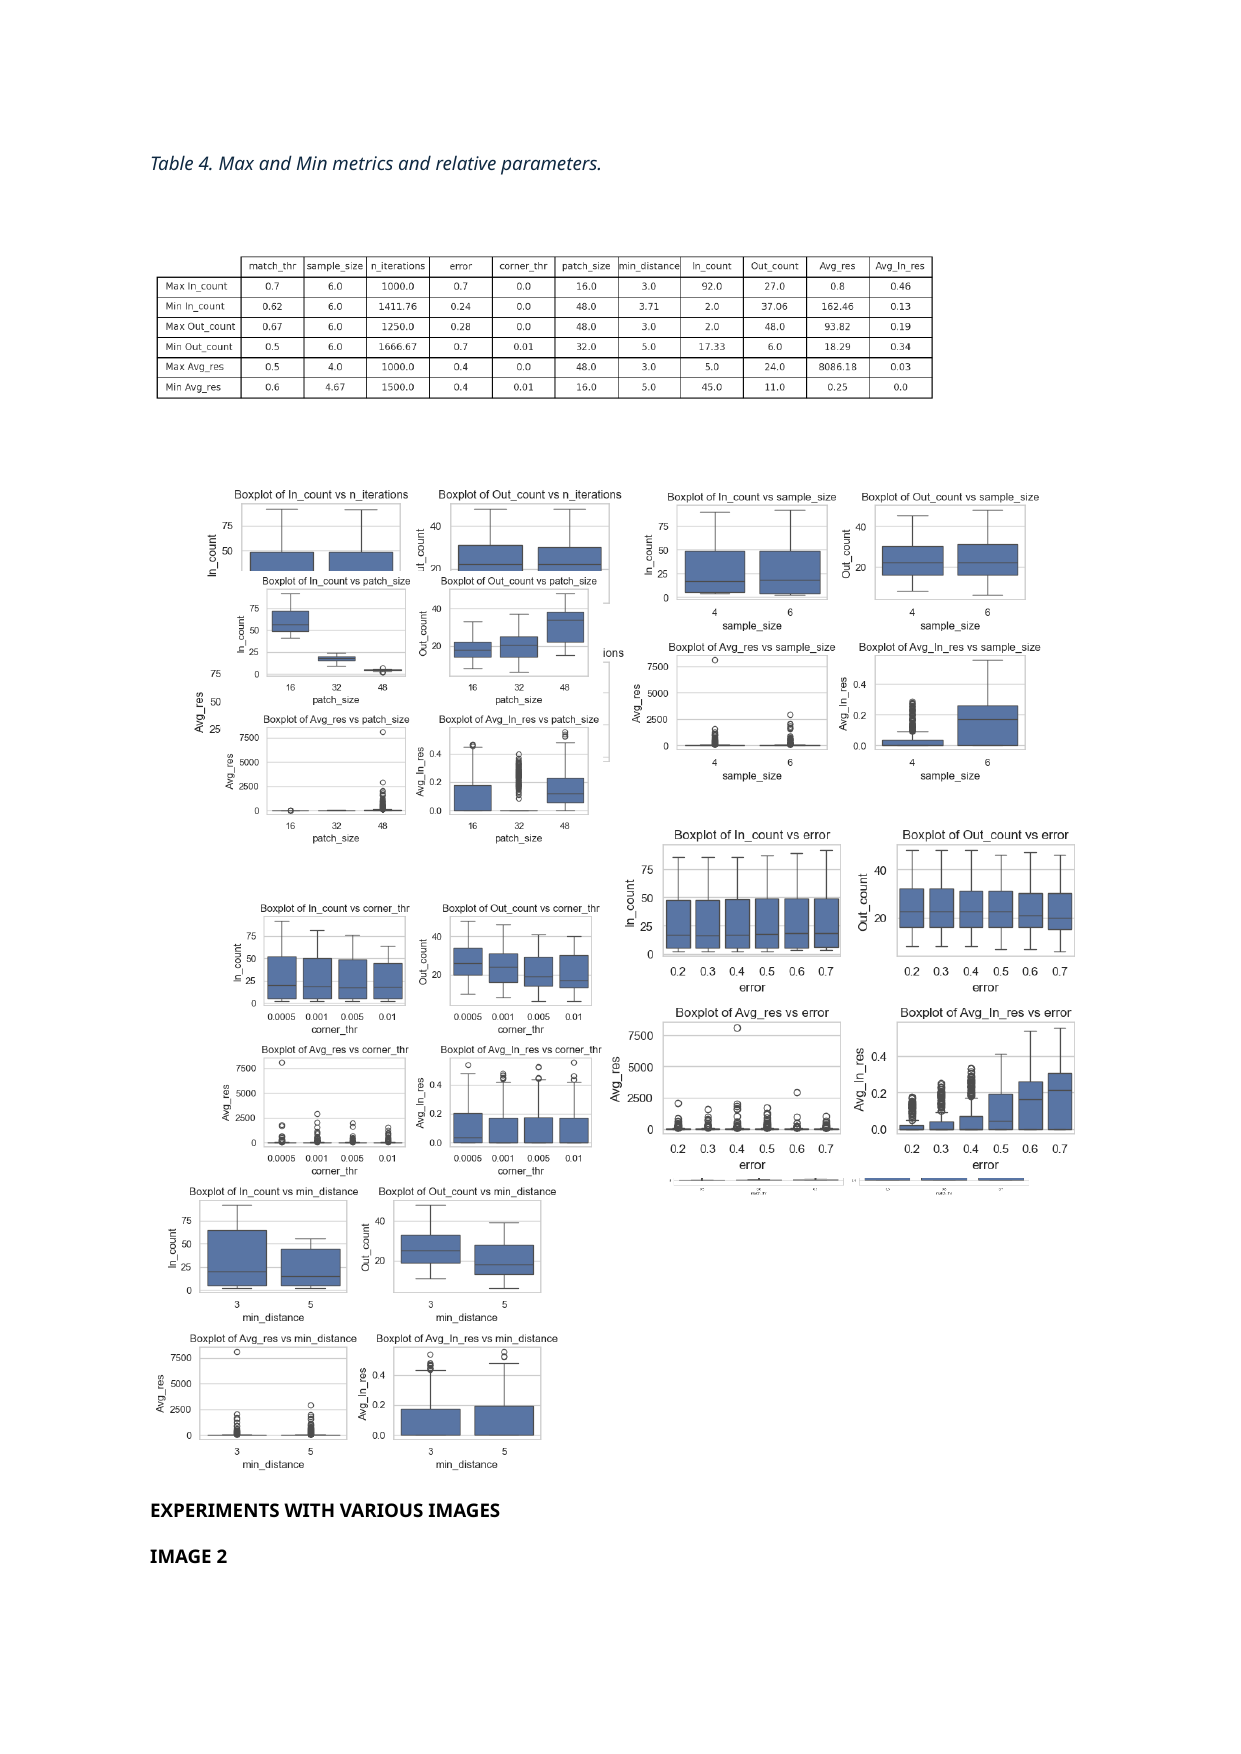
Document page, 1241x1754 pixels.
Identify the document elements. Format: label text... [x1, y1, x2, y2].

text EXPERIMENTS WITH VARIOUS IMAGES [150, 1497, 1090, 1523]
text Table 4. Max and Min metrics and relative parameters. [150, 150, 1090, 176]
text IMAGE 2 [150, 1543, 1090, 1569]
